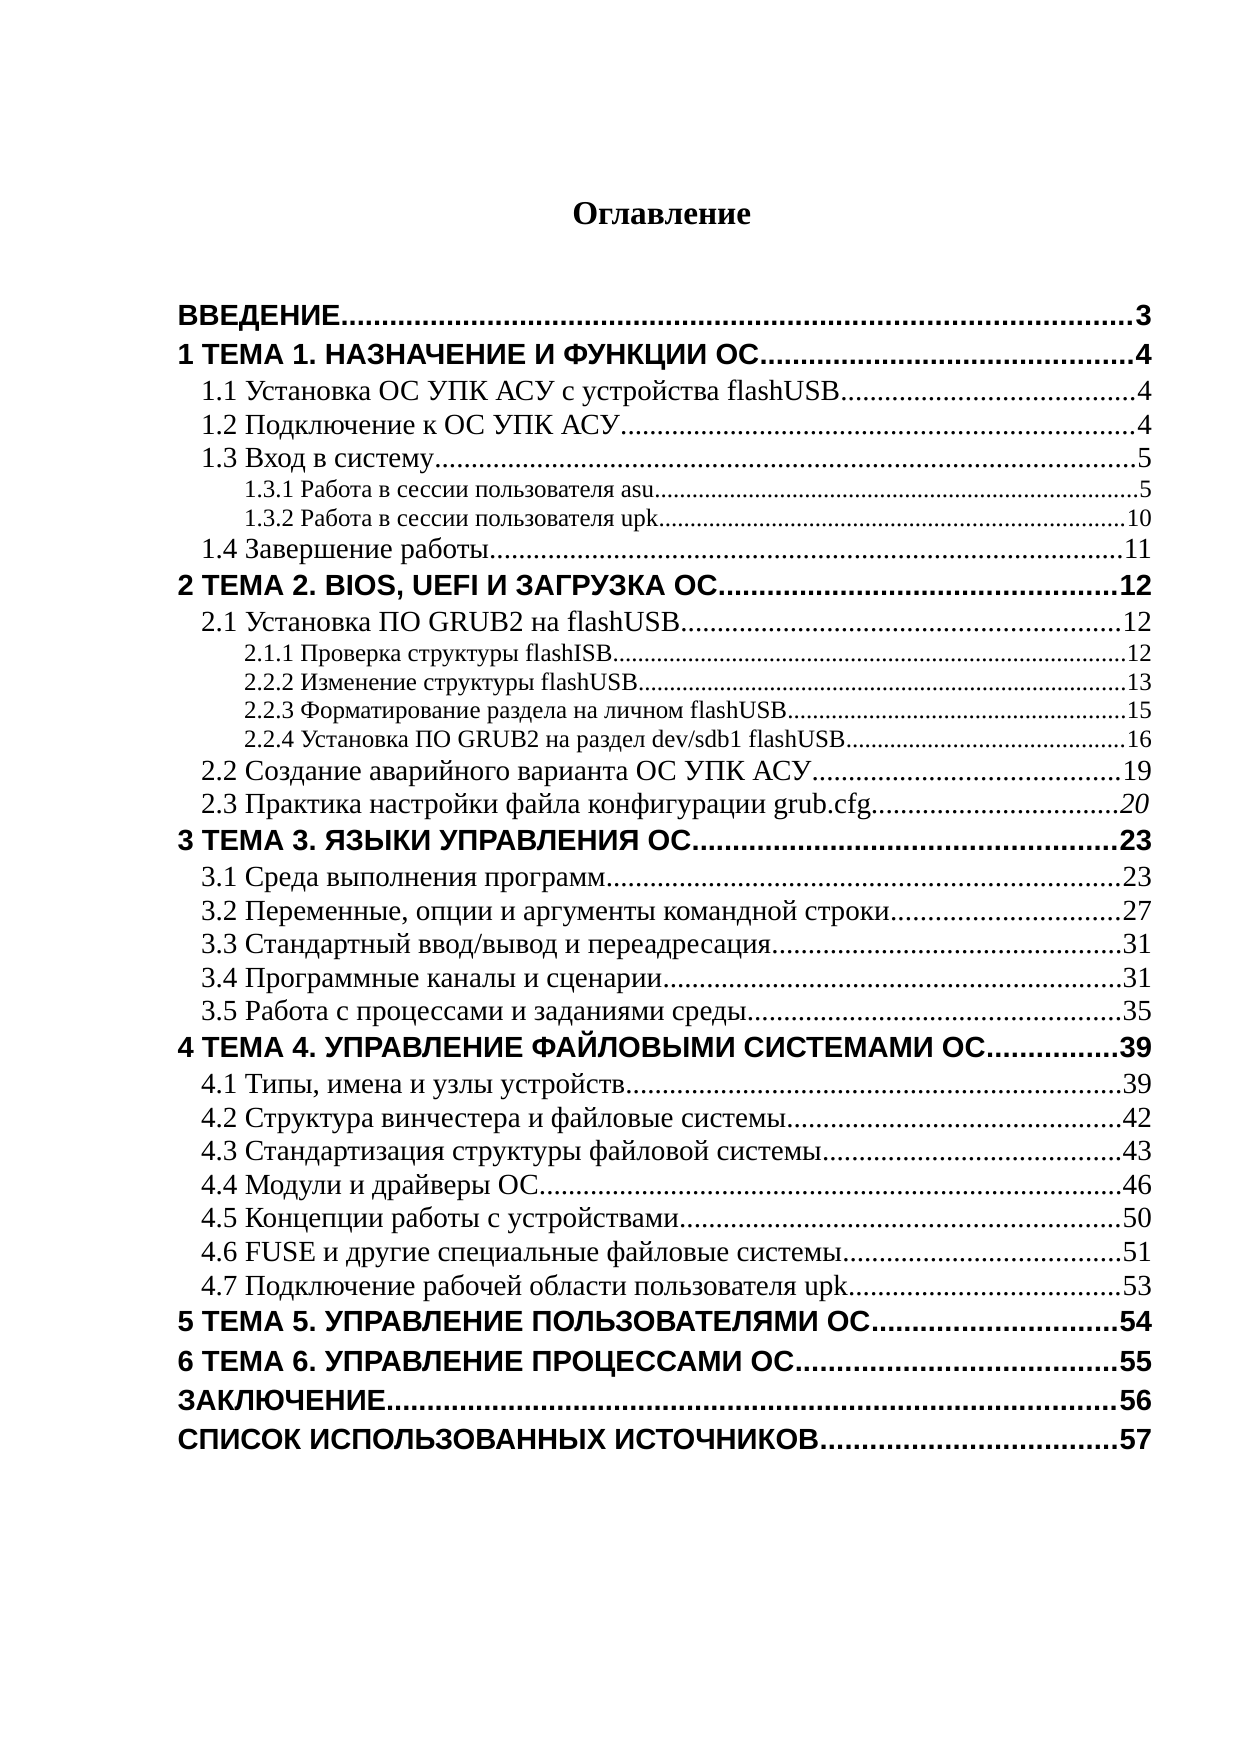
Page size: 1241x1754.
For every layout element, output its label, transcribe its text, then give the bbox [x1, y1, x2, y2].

text 2.1.1 Проверка структуры flashISB 12 [244, 638, 1152, 667]
text 2.3 Практика настройки файла конфигурации grub.cfg 20 [201, 786, 1152, 820]
text 1.4 Завершение работы 11 [201, 531, 1152, 565]
text 4.7 Подключение рабочей области пользователя upk 53 [201, 1268, 1152, 1301]
text 4.1 Типы, имена и узлы устройств 39 [201, 1066, 1152, 1100]
text 1.2 Подключение к ОС УПК АСУ 4 [201, 407, 1152, 440]
text 4.6 FUSE и другие специальные файловые системы 51 [201, 1234, 1152, 1268]
text 1 ТЕМА 1. НАЗНАЧЕНИЕ И ФУНКЦИИ ОС 4 [177, 337, 1152, 370]
text 4.4 Модули и драйверы ОС 46 [201, 1167, 1152, 1201]
text 3.1 Среда выполнения программ 23 [201, 859, 1152, 893]
text 4.2 Структура винчестера и файловые системы 42 [201, 1100, 1152, 1133]
text 6 ТЕМА 6. УПРАВЛЕНИЕ ПРОЦЕССАМИ ОС 55 [177, 1343, 1152, 1377]
text 4.3 Стандартизация структуры файловой системы 43 [201, 1133, 1152, 1167]
text 2.2.3 Форматирование раздела на личном flashUSB 15 [244, 695, 1152, 724]
text 3.4 Программные каналы и сценарии 31 [201, 960, 1152, 993]
text 3.2 Переменные, опции и аргументы командной строки 27 [201, 893, 1152, 926]
text 1.3.2 Работа в сессии пользователя upk 10 [244, 503, 1152, 531]
text 1.3 Вход в систему 5 [201, 440, 1152, 474]
text 2.2.4 Установка ПО GRUB2 на раздел dev/sdb1 flashUSB 16 [244, 724, 1152, 753]
text 3.5 Работа с процессами и заданиями среды 35 [201, 993, 1152, 1027]
text 3.3 Стандартный ввод/вывод и переадресация 31 [201, 926, 1152, 960]
text 1.1 Установка ОС УПК АСУ с устройства flashUSB 4 [201, 373, 1152, 407]
text ЗАКЛЮЧЕНИЕ 56 [177, 1383, 1152, 1416]
text 3 ТЕМА 3. ЯЗЫКИ УПРАВЛЕНИЯ ОС 23 [177, 823, 1152, 856]
text 4.5 Концепции работы с устройствами 50 [201, 1201, 1152, 1234]
text 2 ТЕМА 2. BIOS, UEFI И ЗАГРУЗКА ОС 12 [177, 568, 1152, 601]
text 2.2 Создание аварийного варианта ОС УПК АСУ 19 [201, 753, 1152, 786]
text 2.2.2 Изменение структуры flashUSB 13 [244, 667, 1152, 695]
subtitle Оглавление [177, 193, 1146, 232]
text 2.1 Установка ПО GRUB2 на flashUSB 12 [201, 604, 1152, 638]
text 1.3.1 Работа в сессии пользователя asu 5 [244, 474, 1152, 503]
text ВВЕДЕНИЕ 3 [177, 297, 1152, 331]
text 4 ТЕМА 4. УПРАВЛЕНИЕ ФАЙЛОВЫМИ СИСТЕМАМИ ОС 39 [177, 1030, 1152, 1063]
text СПИСОК ИСПОЛЬЗОВАННЫХ ИСТОЧНИКОВ 57 [177, 1422, 1152, 1456]
text 5 ТЕМА 5. УПРАВЛЕНИЕ ПОЛЬЗОВАТЕЛЯМИ ОС 54 [177, 1304, 1152, 1338]
